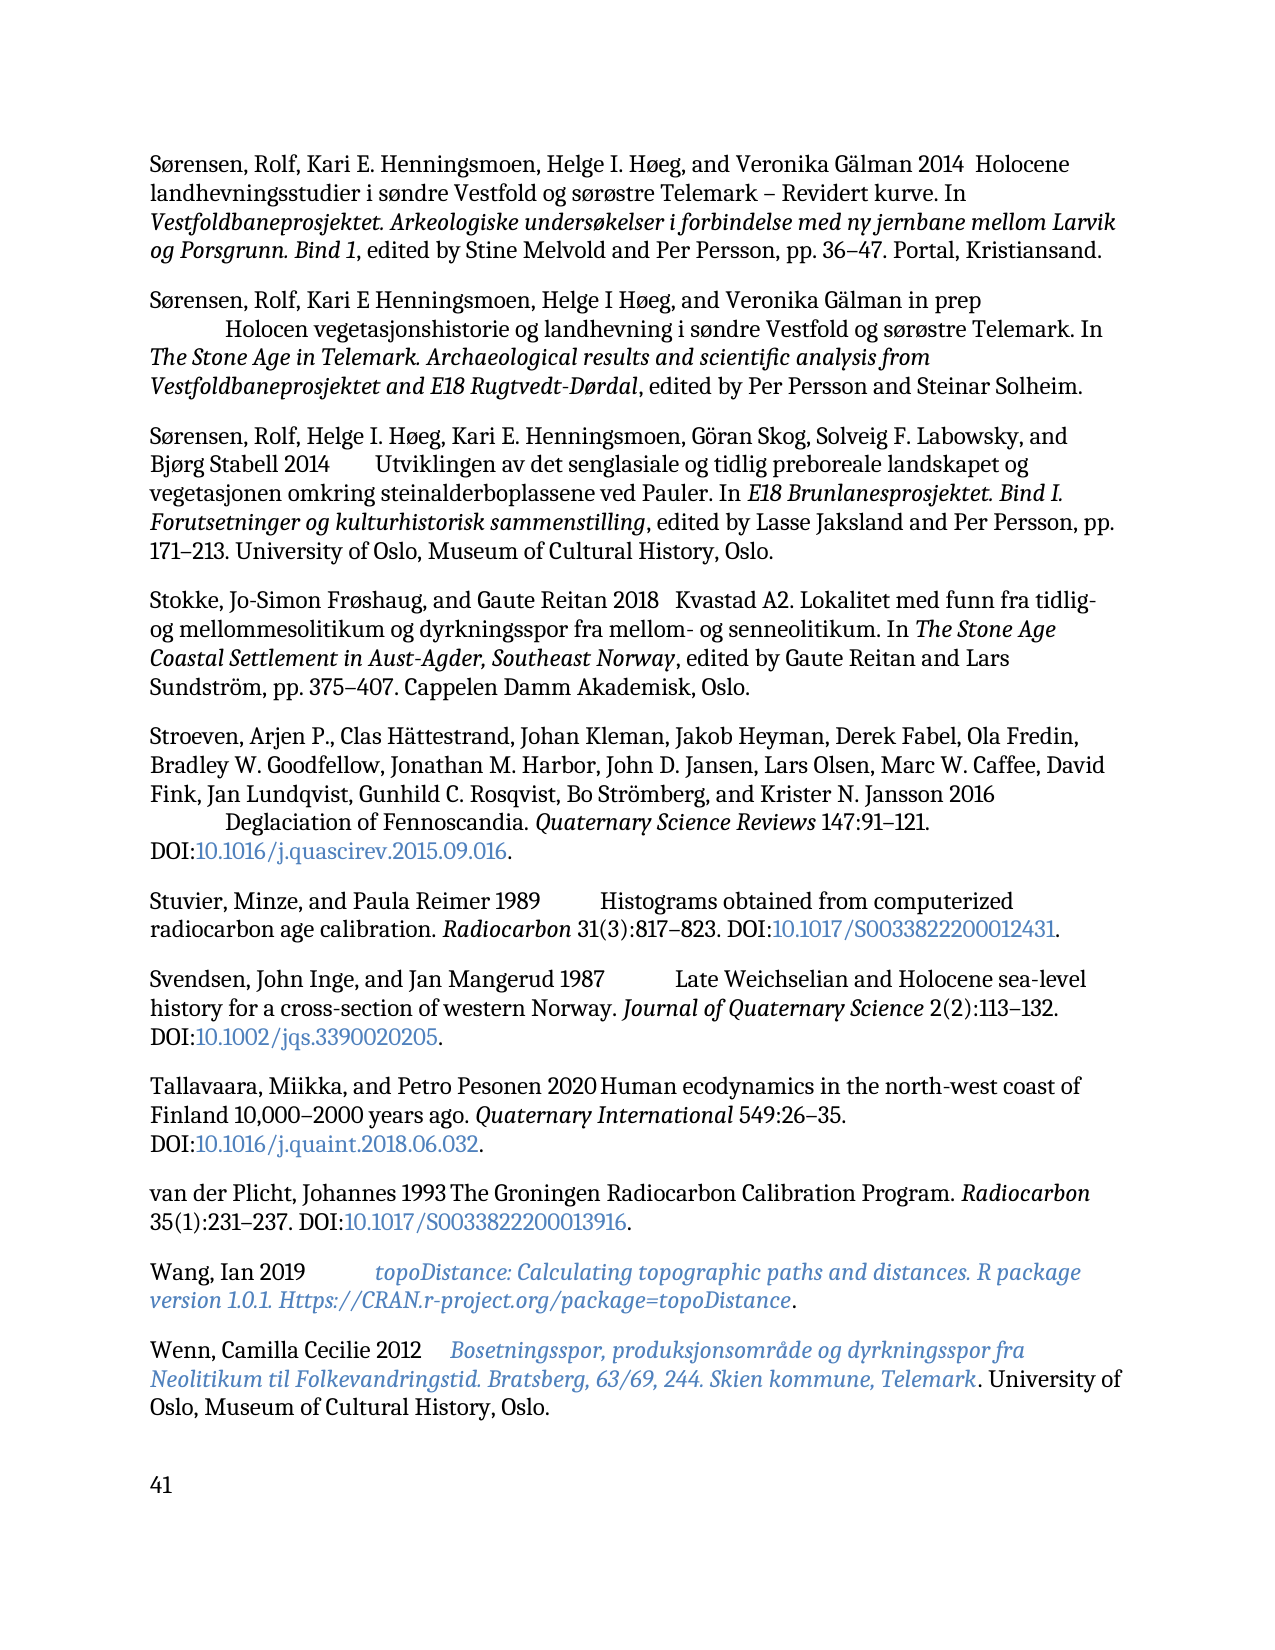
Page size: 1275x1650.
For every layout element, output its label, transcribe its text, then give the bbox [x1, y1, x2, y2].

text Wenn, Camilla Cecilie 2012 Bosetningsspor, produksjonsområde og dyrkningsspor fra Neolitikum til Folkevandringstid. Bratsberg, 63/69, 244. Skien kommune, Telemark. University of Oslo, Museum of Cultural History, Oslo. [150, 1336, 1125, 1422]
text Stuvier, Minze, and Paula Reimer 1989 Histograms obtained from computerized radiocarbon age calibration. Radiocarbon 31(3):817–823. DOI:10.1017/S0033822200012431. [150, 887, 1125, 944]
text Stroeven, Arjen P., Clas Hättestrand, Johan Kleman, Jakob Heyman, Derek Fabel, Ola Fredin, Bradley W. Goodfellow, Jonathan M. Harbor, John D. Jansen, Lars Olsen, Marc W. Caffee, David Fink, Jan Lundqvist, Gunhild C. Rosqvist, Bo Strömberg, and Krister N. Jansson 2016 Deglaciation of Fennoscandia. Quaternary Science Reviews 147:91–121. DOI:10.1016/j.quascirev.2015.09.016. [150, 722, 1125, 866]
text Sørensen, Rolf, Helge I. Høeg, Kari E. Henningsmoen, Göran Skog, Solveig F. Labowsky, and Bjørg Stabell 2014 Utviklingen av det senglasiale og tidlig preboreale landskapet og vegetasjonen omkring steinalderboplassene ved Pauler. In E18 Brunlanesprosjektet. Bind I. Forutsetninger og kulturhistorisk sammenstilling, edited by Lasse Jaksland and Per Persson, pp. 171–213. University of Oslo, Museum of Cultural History, Oslo. [150, 422, 1125, 565]
text Tallavaara, Miikka, and Petro Pesonen 2020 Human ecodynamics in the north-west coast of Finland 10,000–2000 years ago. Quaternary International 549:26–35. DOI:10.1016/j.quaint.2018.06.032. [150, 1072, 1125, 1158]
text van der Plicht, Johannes 1993 The Groningen Radiocarbon Calibration Program. Radiocarbon 35(1):231–237. DOI:10.1017/S0033822200013916. [150, 1179, 1125, 1237]
text Svendsen, John Inge, and Jan Mangerud 1987 Late Weichselian and Holocene sea-level history for a cross-section of western Norway. Journal of Quaternary Science 2(2):113–132. DOI:10.1002/jqs.3390020205. [150, 965, 1125, 1051]
text Wang, Ian 2019 topoDistance: Calculating topographic paths and distances. R package version 1.0.1. Https://CRAN.r-project.org/package=topoDistance. [150, 1257, 1125, 1315]
text Sørensen, Rolf, Kari E Henningsmoen, Helge I Høeg, and Veronika Gälman in prep Holocen vegetasjonshistorie og landhevning i søndre Vestfold og sørøstre Telemark. In The Stone Age in Telemark. Archaeological results and scientific analysis from Vestfoldbaneprosjektet and E18 Rugtvedt-Dørdal, edited by Per Persson and Steinar Solheim. [150, 286, 1125, 401]
text Stokke, Jo-Simon Frøshaug, and Gaute Reitan 2018 Kvastad A2. Lokalitet med funn fra tidlig- og mellommesolitikum og dyrkningsspor fra mellom- og senneolitikum. In The Stone Age Coastal Settlement in Aust-Agder, Southeast Norway, edited by Gaute Reitan and Lars Sundström, pp. 375–407. Cappelen Damm Akademisk, Oslo. [150, 586, 1125, 701]
text Sørensen, Rolf, Kari E. Henningsmoen, Helge I. Høeg, and Veronika Gälman 2014 Holocene landhevningsstudier i søndre Vestfold og sørøstre Telemark – Revidert kurve. In Vestfoldbaneprosjektet. Arkeologiske undersøkelser i forbindelse med ny jernbane mellom Larvik og Porsgrunn. Bind 1, edited by Stine Melvold and Per Persson, pp. 36–47. Portal, Kristiansand. [150, 150, 1125, 265]
